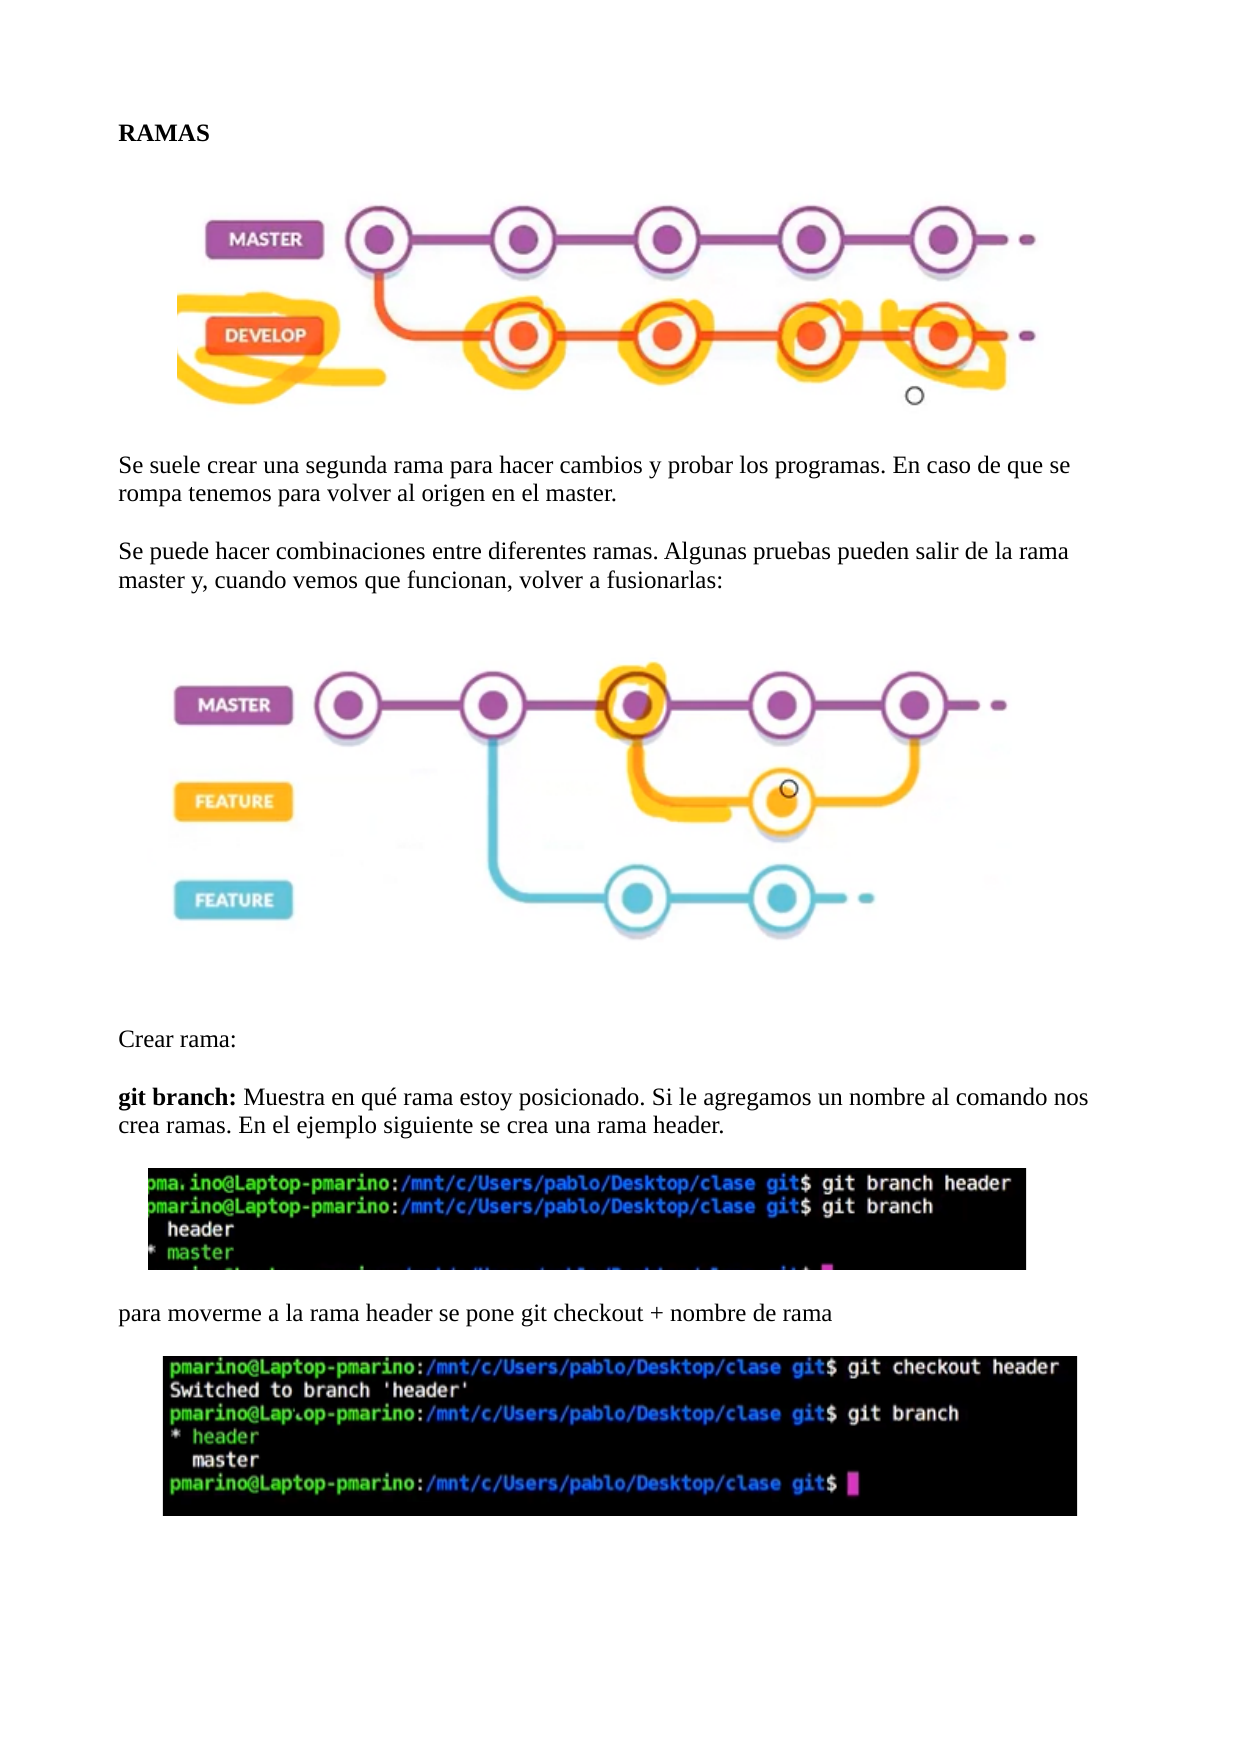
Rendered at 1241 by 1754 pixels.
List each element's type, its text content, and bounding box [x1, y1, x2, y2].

text Se puede hacer combinaciones entre diferentes ramas. Algunas pruebas pueden salir de la rama master y, cuando vemos que funcionan, volver a fusionarlas: [118, 536, 1122, 593]
text git branch: Muestra en qué rama estoy posicionado. Si le agregamos un nombre al comando nos crea ramas. En el ejemplo siguiente se crea una rama header. [118, 1082, 1122, 1139]
picture [177, 175, 1063, 421]
text para moverme a la rama header se pone git checkout + nombre de rama [118, 1298, 1122, 1327]
text Crear rama: [118, 1024, 1122, 1053]
picture [146, 614, 1038, 996]
picture [148, 1168, 1027, 1270]
text RAMAS [118, 118, 1122, 147]
picture [162, 1356, 1078, 1516]
text Se suele crear una segunda rama para hacer cambios y probar los programas. En caso de que se rompa tenemos para volver al origen en el master. [118, 450, 1122, 507]
